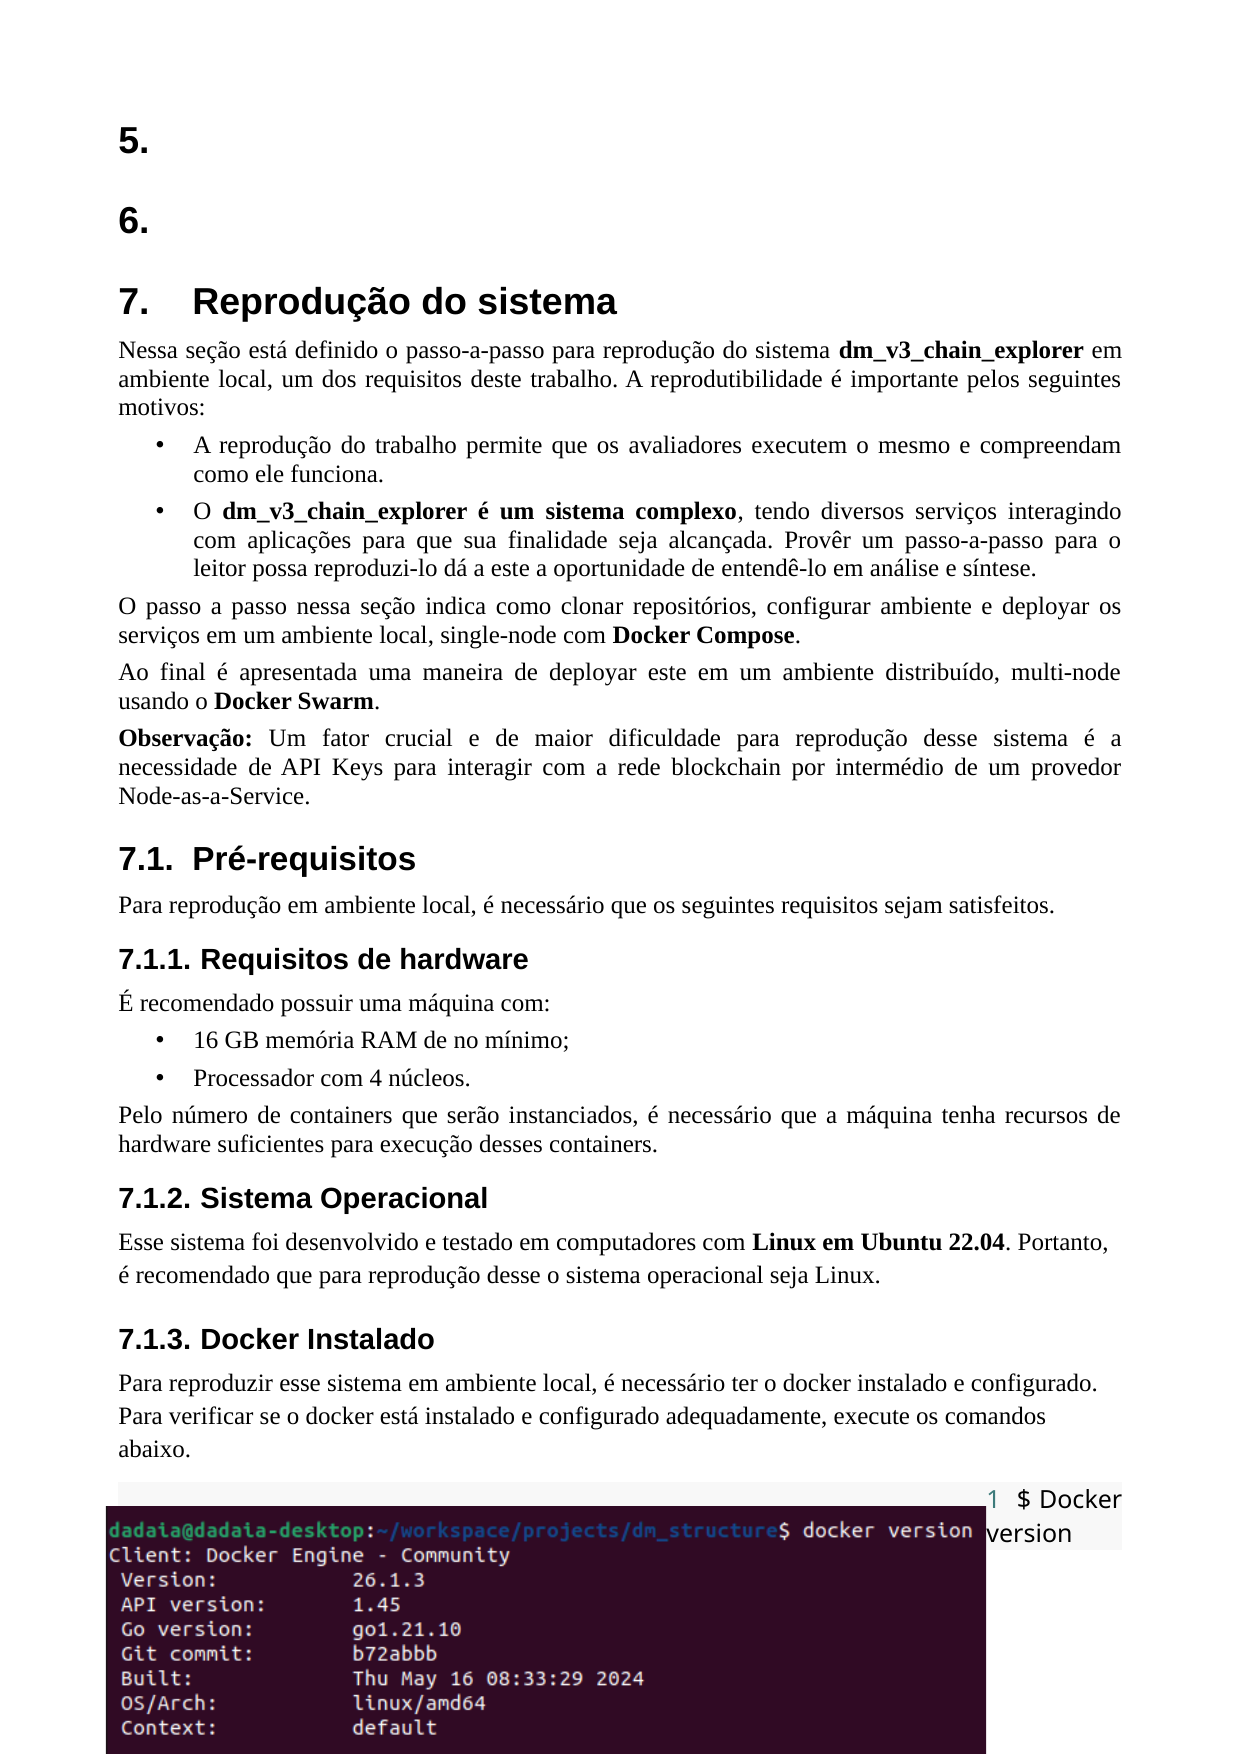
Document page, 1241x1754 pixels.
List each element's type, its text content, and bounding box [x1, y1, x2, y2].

text 1 $ Docker version [118, 1482, 1122, 1550]
text Para reprodução em ambiente local, é necessário que os seguintes requisitos sejam satisfeitos. [118, 890, 1122, 919]
subtitle Docker Instalado [118, 1322, 1122, 1356]
text Nessa seção está definido o passo-a-passo para reprodução do sistema dm_v3_chain_explorer em ambiente local, um dos requisitos deste trabalho. A reprodutibilidade é importante pelos seguintes motivos: [118, 335, 1122, 421]
subtitle Requisitos de hardware [118, 942, 1122, 975]
subtitle Reprodução do sistema [118, 279, 1122, 322]
list Processador com 4 núcleos. [156, 1063, 1122, 1091]
text Para reproduzir esse sistema em ambiente local, é necessário ter o docker instalado e configurado. Para verificar se o docker está instalado e configurado adequadamente, execute os comandos abaixo. [118, 1368, 1122, 1463]
text Esse sistema foi desenvolvido e testado em computadores com Linux em Ubuntu 22.04. Portanto, é recomendado que para reprodução desse o sistema operacional seja Linux. [118, 1227, 1122, 1289]
list O dm_v3_chain_explorer é um sistema complexo, tendo diversos serviços interagindo com aplicações para que sua finalidade seja alcançada. Provêr um passo-a-passo para o leitor possa reproduzi-lo dá a este a oportunidade de entendê-lo em análise e síntese. [156, 496, 1122, 582]
text O passo a passo nessa seção indica como clonar repositórios, configurar ambiente e deployar os serviços em um ambiente local, single-node com Docker Compose. [118, 591, 1122, 648]
subtitle Sistema Operacional [118, 1181, 1122, 1214]
text Ao final é apresentada uma maneira de deployar este em um ambiente distribuído, multi-node usando o Docker Swarm. [118, 657, 1122, 714]
text É recomendado possuir uma máquina com: [118, 988, 1122, 1017]
text Observação: Um fator crucial e de maior dificuldade para reprodução desse sistema é a necessidade de API Keys para interagir com a rede blockchain por intermédio de um provedor Node-as-a-Service. [118, 723, 1122, 809]
subtitle Pré-requisitos [118, 839, 1122, 877]
list 16 GB memória RAM de no mínimo; [156, 1025, 1122, 1054]
list A reprodução do trabalho permite que os avaliadores executem o mesmo e compreendam como ele funciona. [156, 430, 1122, 487]
picture [105, 1506, 987, 1754]
text Pelo número de containers que serão instanciados, é necessário que a máquina tenha recursos de hardware suficientes para execução desses containers. [118, 1100, 1122, 1158]
